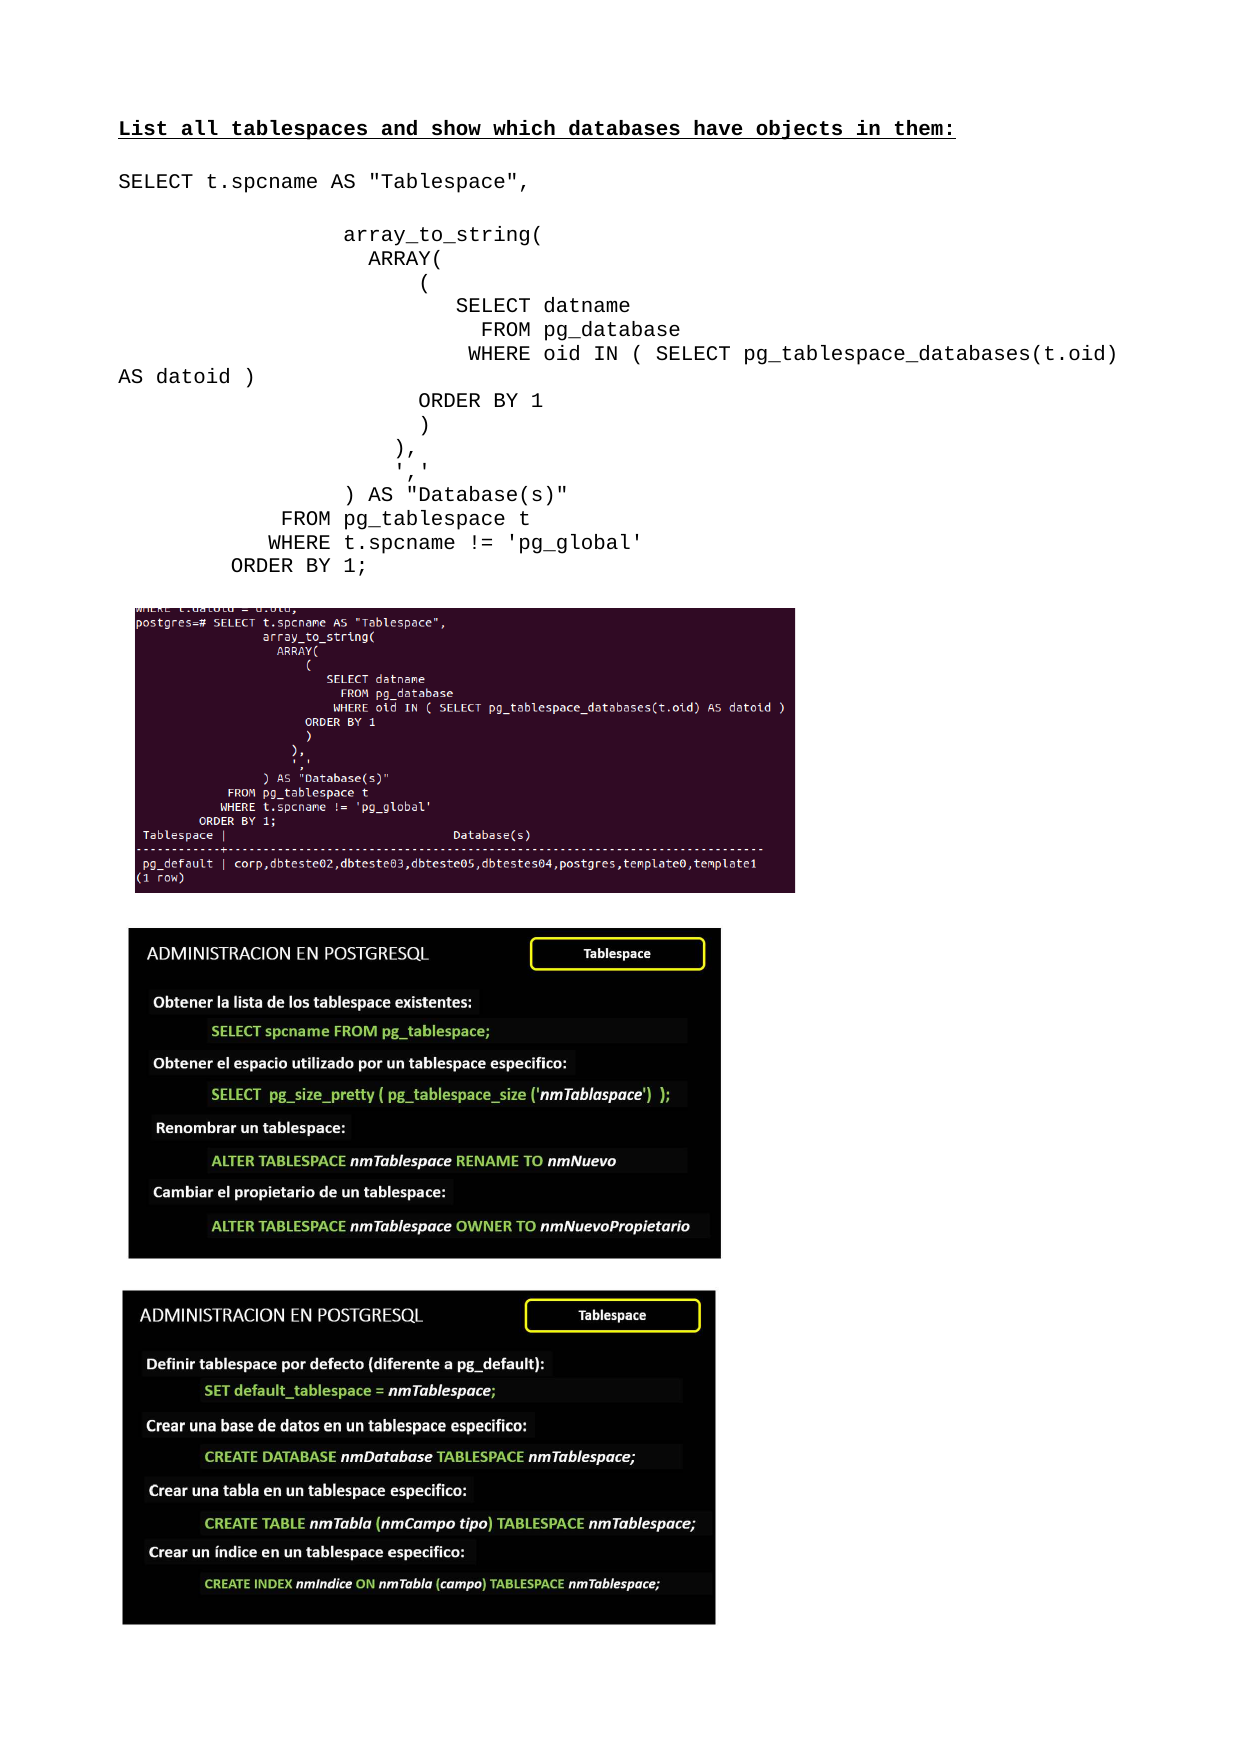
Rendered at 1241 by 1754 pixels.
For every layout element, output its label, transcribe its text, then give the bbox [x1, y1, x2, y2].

text ORDER BY 1 [118, 390, 1122, 413]
text ), [118, 437, 1122, 461]
text ARRAY( [118, 248, 1122, 272]
text ORDER BY 1; [118, 555, 1122, 579]
picture [118, 1287, 719, 1631]
text List all tablespaces and show which databases have objects in them: [118, 118, 1122, 142]
text SELECT t.spcname AS "Tablespace", [118, 171, 1122, 195]
text FROM pg_database [118, 319, 1122, 343]
text ( [118, 272, 1122, 295]
picture [118, 608, 795, 893]
text FROM pg_tablespace t [118, 508, 1122, 532]
text ) [118, 413, 1122, 437]
text WHERE oid IN ( SELECT pg_tablespace_databases(t.oid) AS datoid ) [118, 343, 1122, 390]
text ) AS "Database(s)" [118, 484, 1122, 508]
text ',' [118, 461, 1122, 484]
text array_to_string( [118, 224, 1122, 248]
text WHERE t.spcname != 'pg_global' [118, 532, 1122, 555]
picture [118, 921, 723, 1259]
text SELECT datname [118, 295, 1122, 319]
